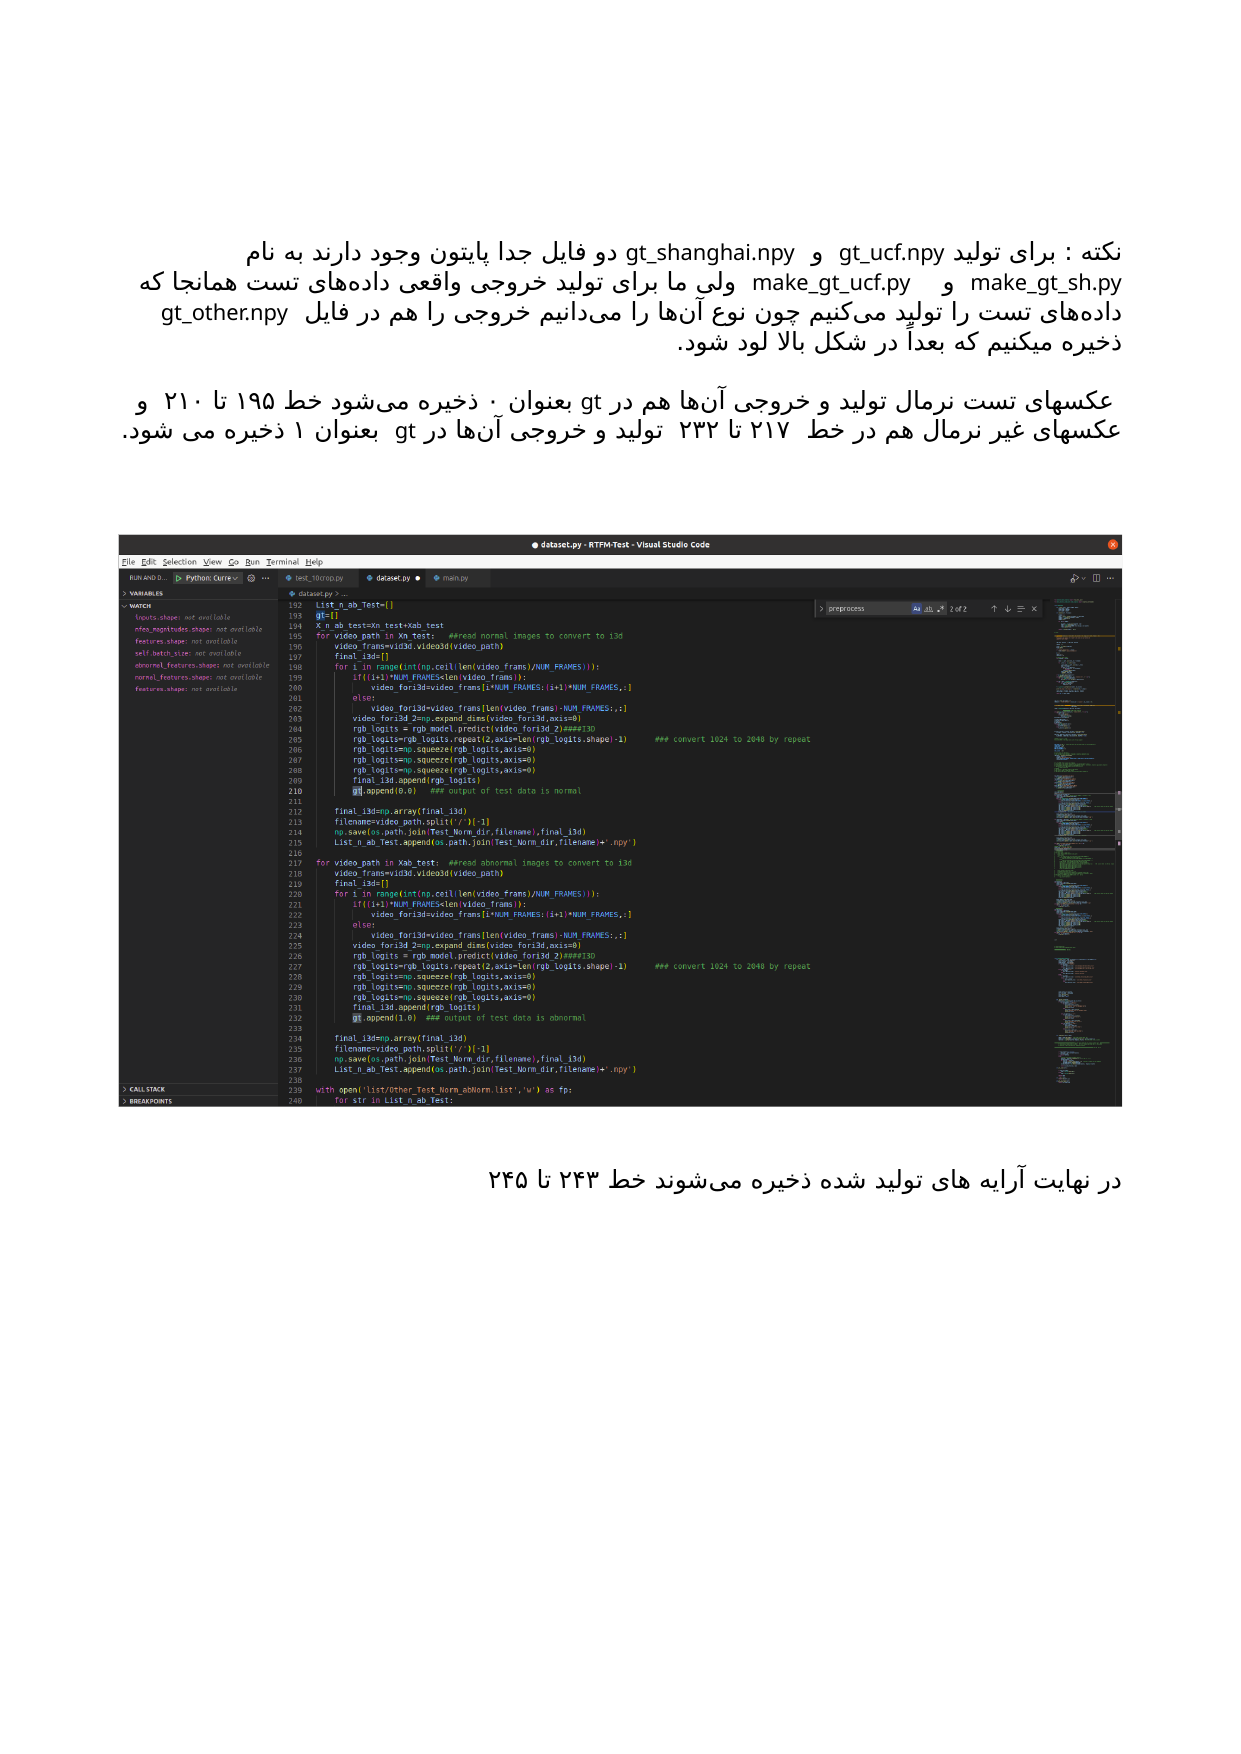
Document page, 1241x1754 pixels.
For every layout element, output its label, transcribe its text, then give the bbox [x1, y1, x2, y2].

text نکته : برای تولید gt_ucf.npy و gt_shanghai.npy دو فایل جدا پایتون وجود دارند به نام make_gt_sh.py و make_gt_ucf.py ولی ما برای تولید خروجی واقعی داده‌های تست همانجا که داده‌های تست را تولید می‌کنیم چون نوع آن‌ها را می‌دانیم خروجی را هم در فایل gt_other.npy ذخیره میکنیم که بعداً در شکل بالا لود شود. [118, 237, 1122, 356]
picture [118, 534, 1123, 1107]
text عکسهای تست نرمال تولید و خروجی آن‌ها هم در gt بعنوان ۰ ذخیره می‌شود خط ۱۹۵ تا ۲۱۰ و عکسهای غیر نرمال هم در خط ۲۱۷ تا ۲۳۲ تولید و خروجی آن‌ها در gt بعنوان ۱ ذخیره می شود. [118, 386, 1122, 445]
text در نهایت آرایه های تولید شده ذخیره می‌شوند خط ۲۴۳ تا ۲۴۵ [118, 1166, 1122, 1195]
